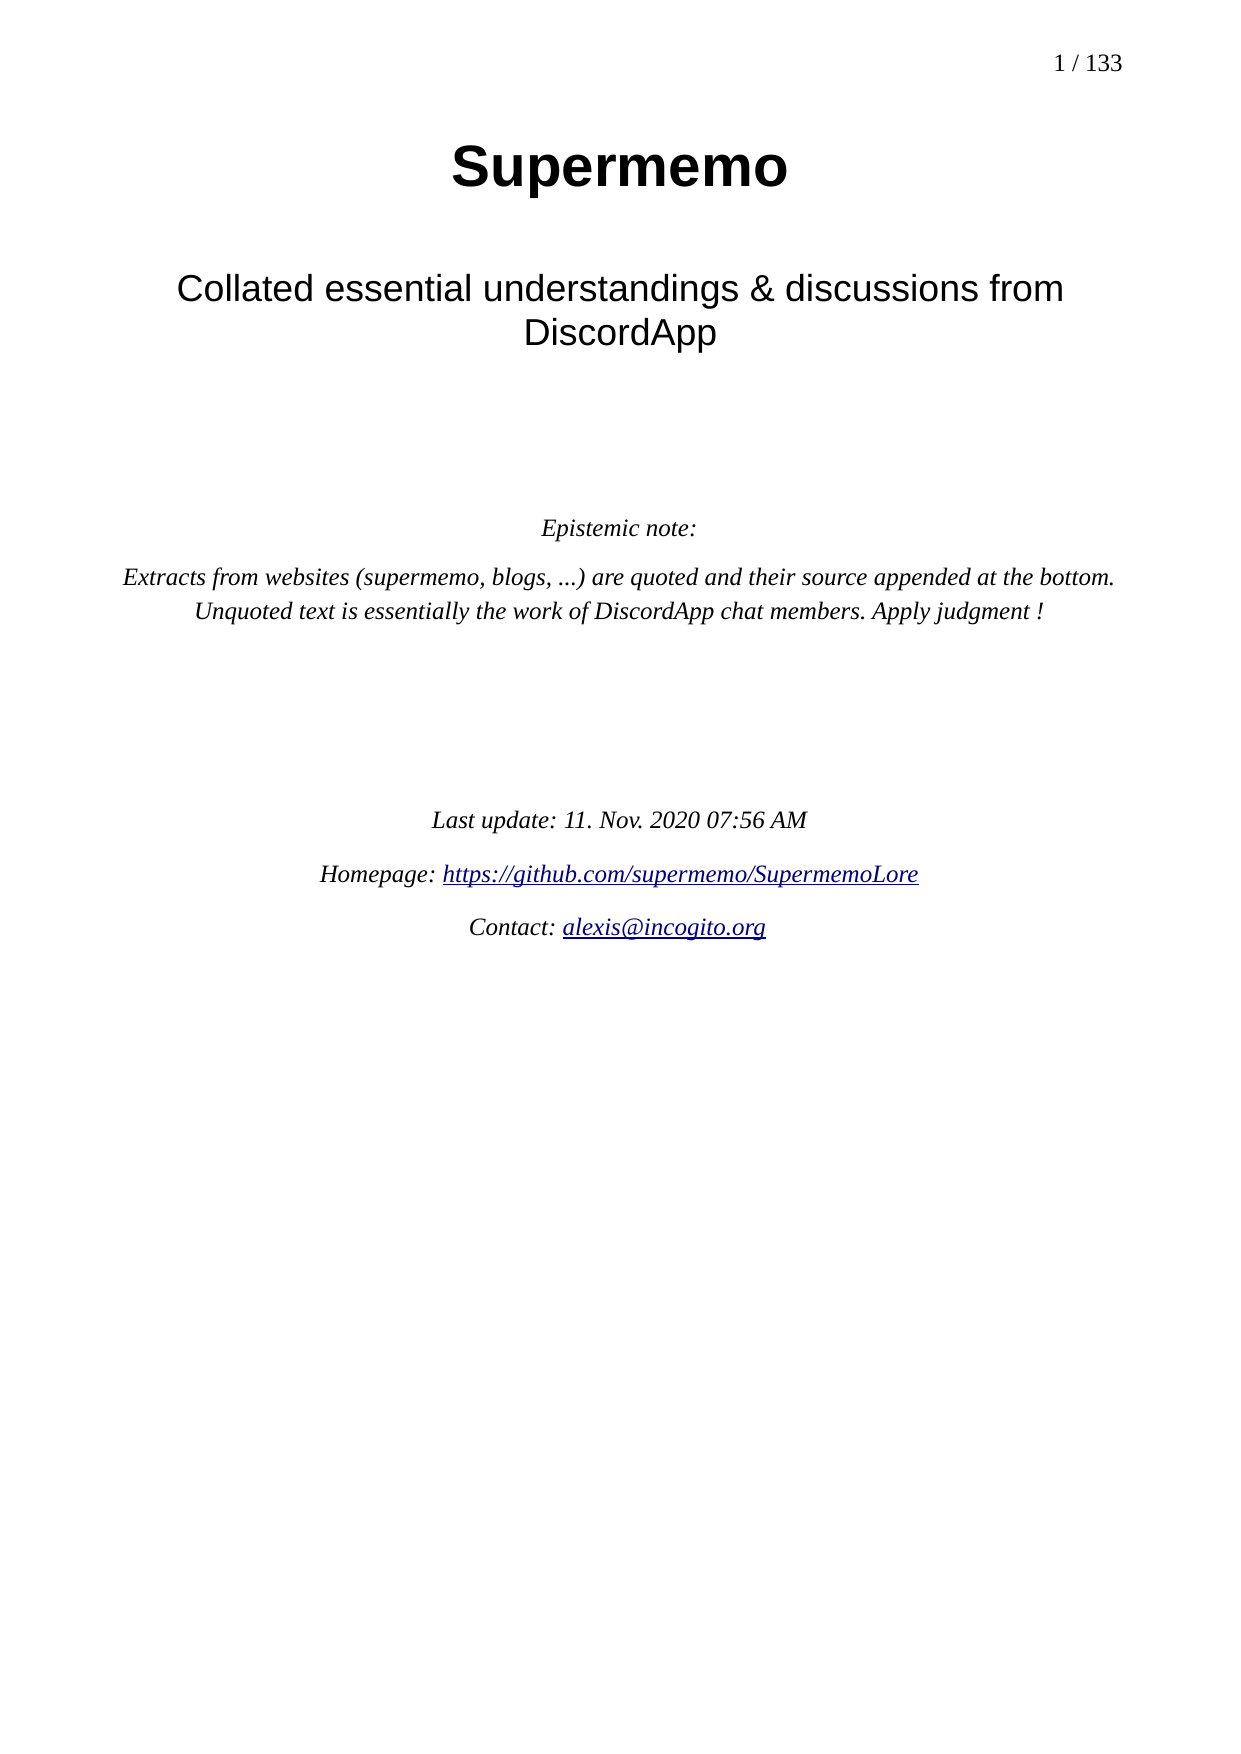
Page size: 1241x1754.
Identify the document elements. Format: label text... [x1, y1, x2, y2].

title Supermemo [118, 132, 1122, 199]
text Homepage: https://github.com/supermemo/SupermemoLore [118, 859, 1122, 887]
text Epistemic note: [118, 513, 1122, 541]
subtitle Collated essential understandings & discussions from DiscordApp [118, 267, 1122, 353]
text Last update: 11. Nov. 2020 07:56 AM [118, 805, 1122, 834]
text Extracts from websites (supermemo, blogs, ...) are quoted and their source appended at the bottom. Unquoted text is essentially the work of DiscordApp chat members. Apply judgment ! [118, 562, 1122, 625]
text Contact: alexis@incogito.org [118, 912, 1122, 941]
